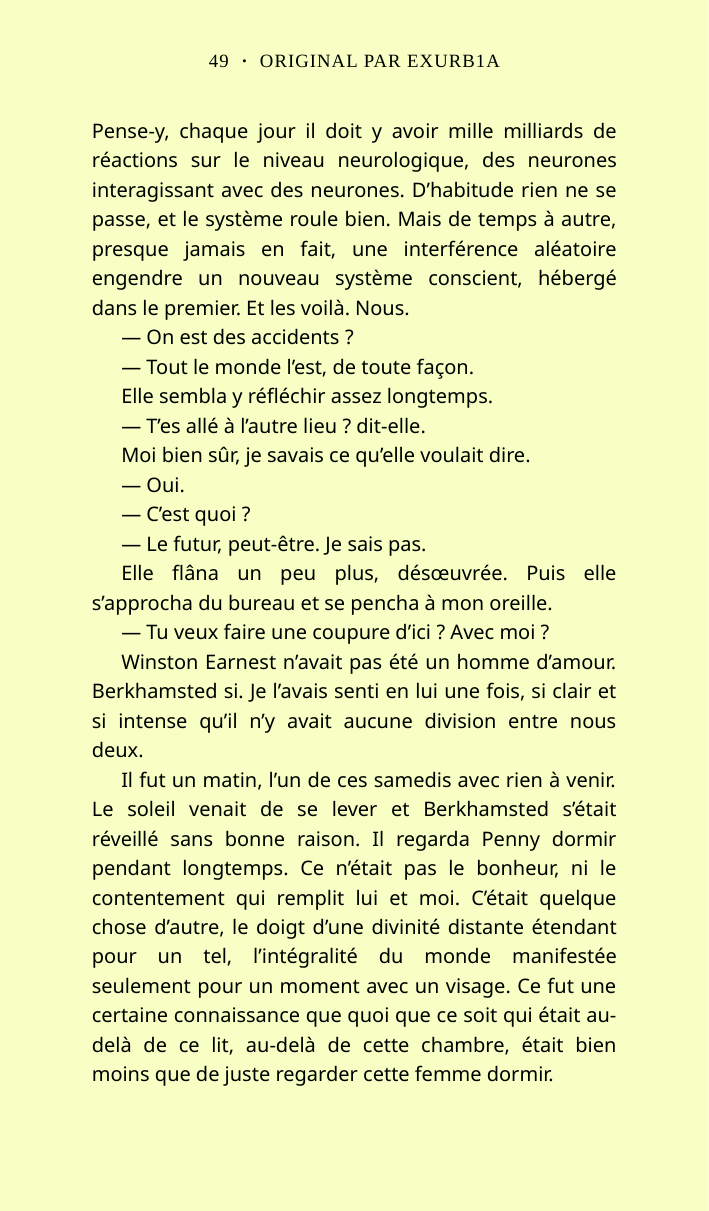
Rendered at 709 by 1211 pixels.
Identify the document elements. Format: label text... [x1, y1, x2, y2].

text — Tout le monde l’est, de toute façon. [92, 351, 617, 380]
text Il fut un matin, l’un de ces samedis avec rien à venir. Le soleil venait de se lever et Berkhamsted s’était réveillé sans bonne raison. Il regarda Penny dormir pendant longtemps. Ce n’était pas le bonheur, ni le contentement qui remplit lui et moi. C’était quelque chose d’autre, le doigt d’une divinité distante étendant pour un tel, l’intégralité du monde manifestée seulement pour un moment avec un visage. Ce fut une certaine connaissance que quoi que ce soit qui était au-delà de ce lit, au-delà de cette chambre, était bien moins que de juste regarder cette femme dormir. [92, 763, 617, 1088]
text Elle flâna un peu plus, désœuvrée. Puis elle s’approcha du bureau et se pencha à mon oreille. [92, 557, 617, 616]
text — Tu veux faire une coupure d’ici ? Avec moi ? [92, 616, 617, 646]
text Winston Earnest n’avait pas été un homme d’amour. Berkhamsted si. Je l’avais senti en lui une fois, si clair et si intense qu’il n’y avait aucune division entre nous deux. [92, 646, 617, 763]
text Pense-y, chaque jour il doit y avoir mille milliards de réactions sur le niveau neurologique, des neurones interagissant avec des neurones. D’habitude rien ne se passe, et le système roule bien. Mais de temps à autre, presque jamais en fait, une interférence aléatoire engendre un nouveau système conscient, hébergé dans le premier. Et les voilà. Nous. [92, 115, 617, 321]
text — On est des accidents ? [92, 321, 617, 351]
text — C’est quoi ? [92, 498, 617, 528]
text Elle sembla y réfléchir assez longtemps. [92, 380, 617, 410]
text Moi bien sûr, je savais ce qu’elle voulait dire. [92, 439, 617, 469]
text — Le futur, peut-être. Je sais pas. [92, 528, 617, 557]
text — T’es allé à l’autre lieu ? dit-elle. [92, 410, 617, 439]
text — Oui. [92, 469, 617, 498]
